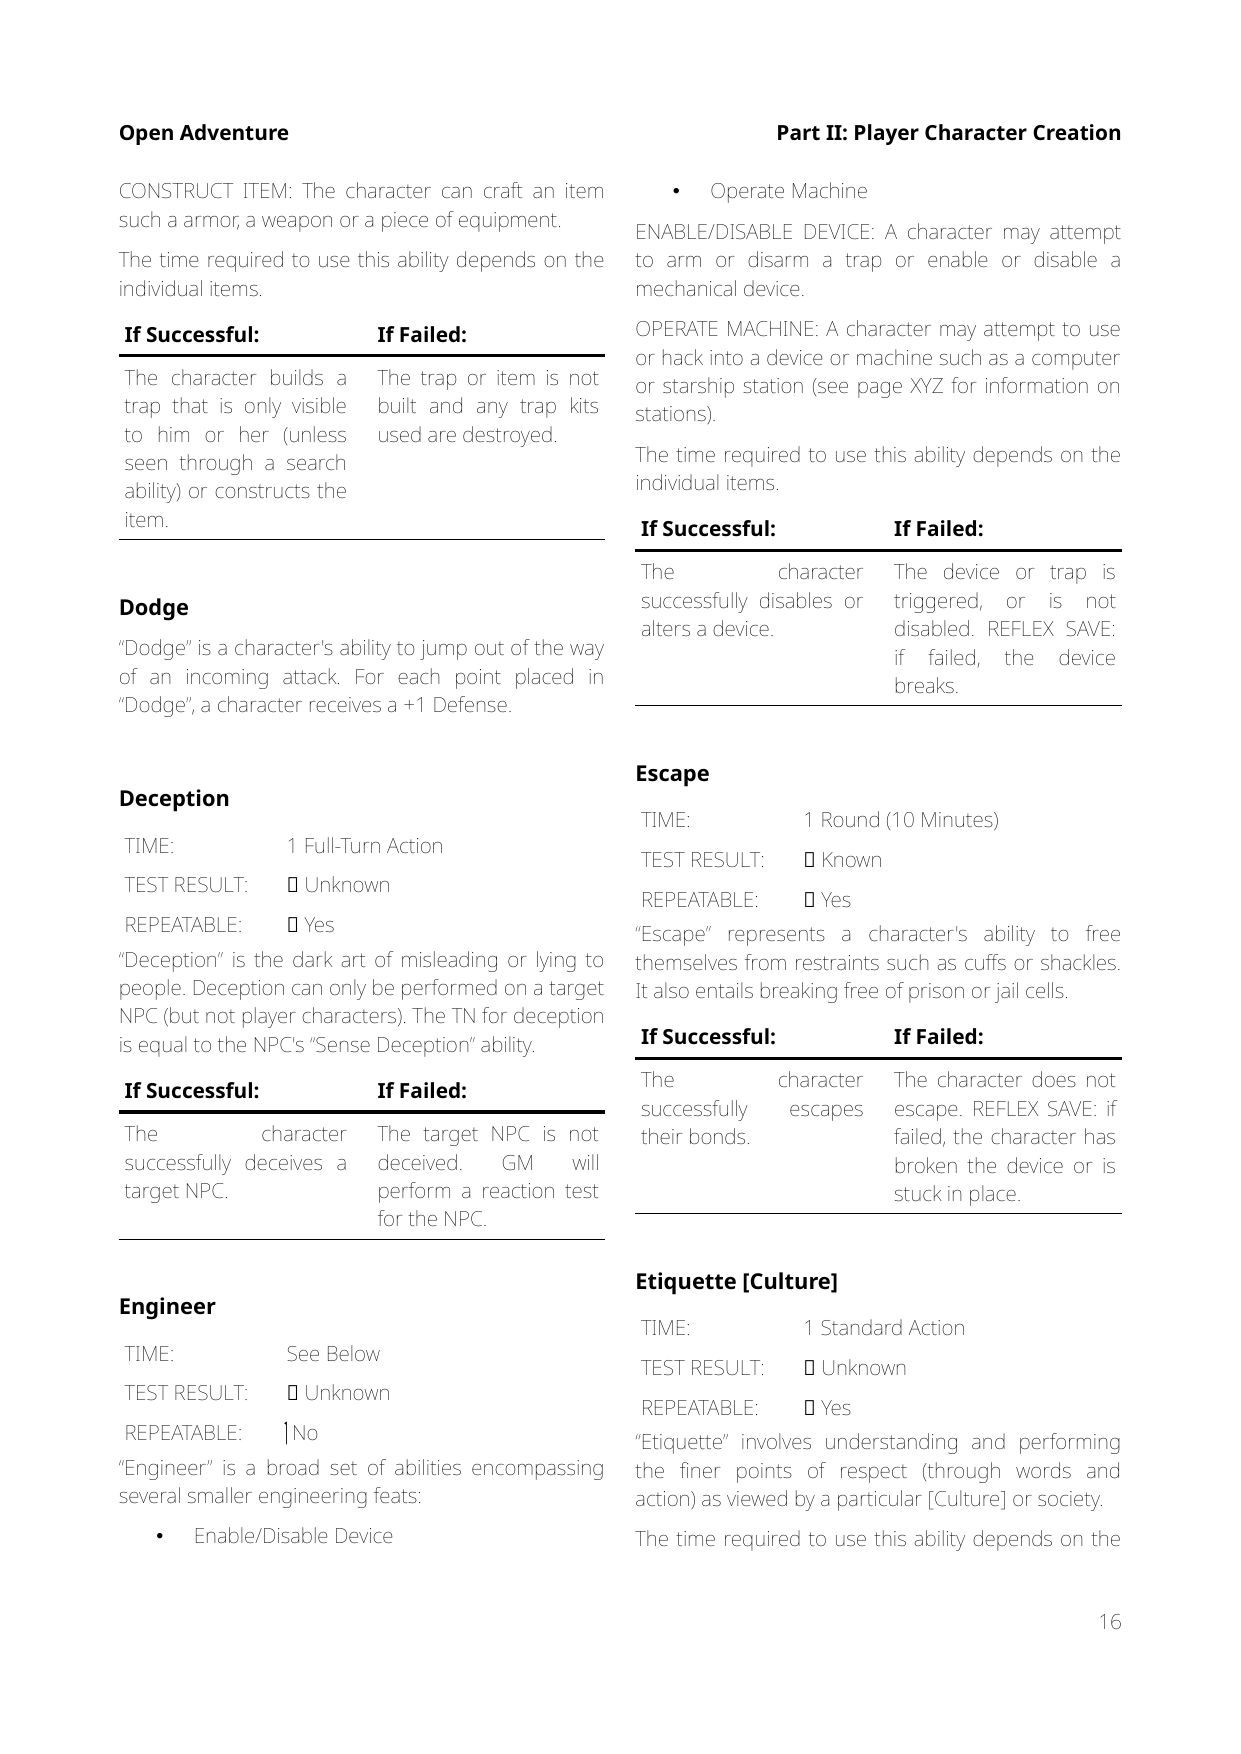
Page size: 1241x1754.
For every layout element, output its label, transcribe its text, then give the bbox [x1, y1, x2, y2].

text Engineer [118, 1291, 605, 1321]
table_cell The target NPC is not deceived. GM will perform a reaction test for the NPC. [372, 1114, 605, 1239]
table_header If Failed: [888, 1017, 1122, 1057]
table_cell The character successfully disables or alters a device. [635, 552, 869, 705]
table_header [353, 314, 372, 354]
table_cell  Yes [797, 880, 1122, 919]
table_header [869, 1017, 888, 1057]
table_cell  Unknown [281, 865, 605, 905]
table_cell  Known [797, 840, 1122, 879]
table_header If Successful: [635, 1017, 869, 1057]
text OPERATE MACHINE: A character may attempt to use or hack into a device or machine such as a computer or starship station (see page XYZ for information on stations). [635, 314, 1122, 428]
table_cell The character successfully deceives a target NPC. [119, 1114, 353, 1239]
table_header [353, 1070, 372, 1110]
text “Etiquette” involves understanding and performing the finer points of respect (through words and action) as viewed by a particular [Culture] or society. [635, 1427, 1122, 1513]
list Enable/Disable Device [156, 1521, 605, 1550]
table_header TIME: [119, 825, 281, 865]
table_header If Failed: [372, 314, 605, 354]
text ENABLE/DISABLE DEVICE: A character may attempt to arm or disarm a trap or enable or disable a mechanical device. [635, 217, 1122, 302]
text “Escape” represents a character's ability to free themselves from restraints such as cuffs or shackles. It also entails breaking free of prison or jail cells. [635, 919, 1122, 1005]
table_header [869, 509, 888, 549]
text Dodge [118, 592, 605, 622]
table_cell [353, 357, 372, 539]
table_cell REPEATABLE: [119, 905, 281, 945]
table_header If Successful: [635, 509, 869, 549]
list Operate Machine [673, 176, 1122, 205]
table_cell  Unknown [281, 1373, 605, 1413]
table_cell The character does not escape. REFLEX SAVE: if failed, the character has broken the device or is stuck in place. [888, 1060, 1122, 1213]
table_cell TEST RESULT: [635, 840, 797, 879]
table_cell The character successfully escapes their bonds. [635, 1060, 869, 1213]
table_cell  Yes [281, 905, 605, 945]
table_header See Below [281, 1333, 605, 1373]
table_cell The character builds a trap that is only visible to him or her (unless seen through a search ability) or constructs the item. [119, 357, 353, 539]
table_cell The device or trap is triggered, or is not disabled. REFLEX SAVE: if failed, the device breaks. [888, 552, 1122, 705]
table_cell TEST RESULT: [119, 865, 281, 905]
table_cell [869, 1060, 888, 1213]
table_cell  No [281, 1413, 605, 1453]
text The time required to use this ability depends on the [635, 1524, 1122, 1553]
table_header If Successful: [119, 1070, 353, 1110]
table_header 1 Standard Action [797, 1308, 1122, 1347]
text The time required to use this ability depends on the individual items. [118, 245, 605, 302]
table_header 1 Full-Turn Action [281, 825, 605, 865]
text Etiquette [Culture] [635, 1266, 1122, 1296]
table_header If Failed: [888, 509, 1122, 549]
table_header TIME: [635, 1308, 797, 1347]
table_header If Successful: [119, 314, 353, 354]
text CONSTRUCT ITEM: The character can craft an item such a armor, a weapon or a piece of equipment. [118, 176, 605, 233]
table_cell REPEATABLE: [635, 1388, 797, 1427]
table_header TIME: [635, 800, 797, 839]
text The time required to use this ability depends on the individual items. [635, 440, 1122, 497]
table_header If Failed: [372, 1070, 605, 1110]
table_cell REPEATABLE: [119, 1413, 281, 1453]
table_cell [869, 552, 888, 705]
table_cell TEST RESULT: [635, 1348, 797, 1387]
table_header 1 Round (10 Minutes) [797, 800, 1122, 839]
table_cell The trap or item is not built and any trap kits used are destroyed. [372, 357, 605, 539]
table_cell  Unknown [797, 1348, 1122, 1387]
table_header TIME: [119, 1333, 281, 1373]
table_cell REPEATABLE: [635, 880, 797, 919]
table_cell  Yes [797, 1388, 1122, 1427]
text Deception [118, 783, 605, 813]
text Escape [635, 758, 1122, 788]
table_cell [353, 1114, 372, 1239]
text “Deception” is the dark art of misleading or lying to people. Deception can only be performed on a target NPC (but not player characters). The TN for deception is equal to the NPC's “Sense Deception” ability. [118, 945, 605, 1058]
text “Dodge” is a character's ability to jump out of the way of an incoming attack. For each point placed in “Dodge”, a character receives a +1 Defense. [118, 633, 605, 719]
table_cell TEST RESULT: [119, 1373, 281, 1413]
text “Engineer” is a broad set of abilities encompassing several smaller engineering feats: [118, 1453, 605, 1509]
